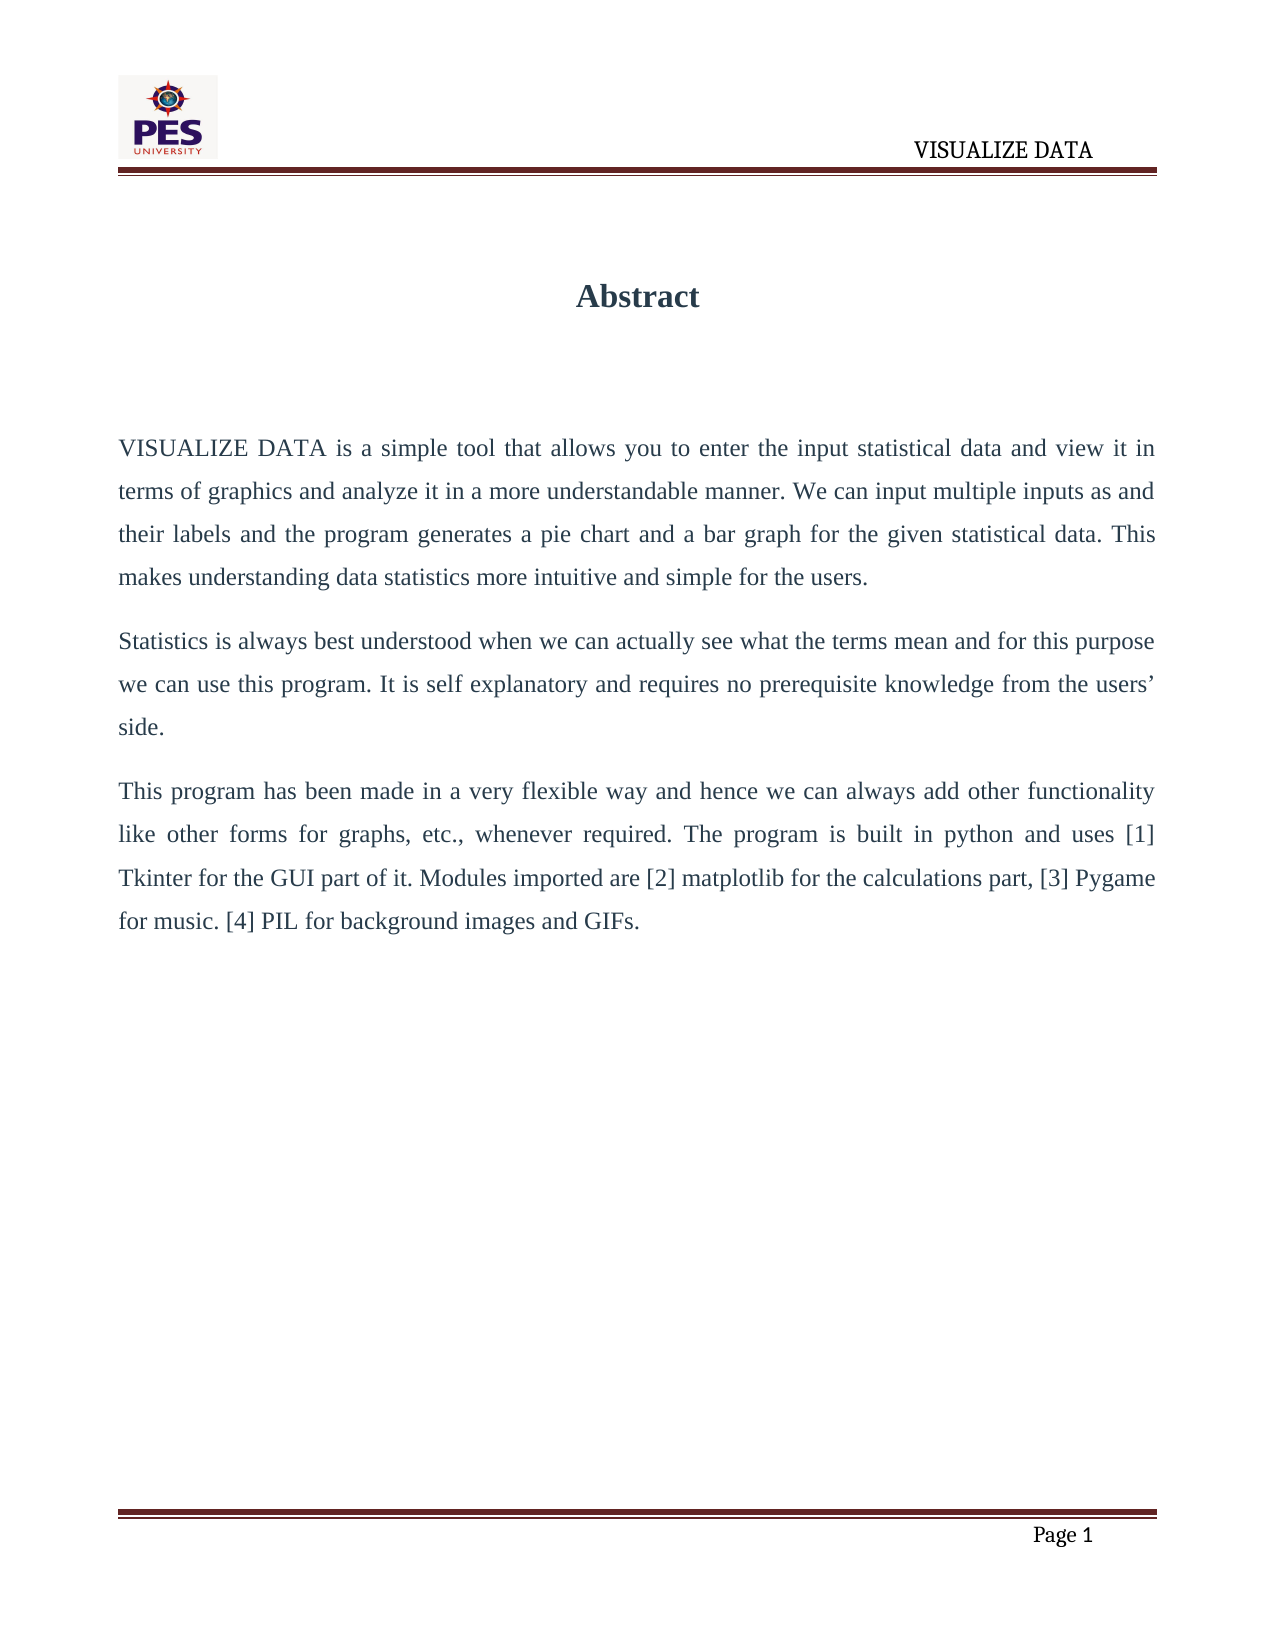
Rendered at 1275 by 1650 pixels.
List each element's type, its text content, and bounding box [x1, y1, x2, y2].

text Statistics is always best understood when we can actually see what the terms mean and for this purpose we can use this program. It is self explanatory and requires no prerequisite knowledge from the users’ side. [118, 626, 1157, 741]
picture [118, 75, 218, 159]
text Abstract [118, 276, 1157, 314]
text VISUALIZE DATA is a simple tool that allows you to enter the input statistical data and view it in terms of graphics and analyze it in a more understandable manner. We can input multiple inputs as and their labels and the program generates a pie chart and a bar graph for the given statistical data. This makes understanding data statistics more intuitive and simple for the users. [118, 433, 1157, 591]
text This program has been made in a very flexible way and hence we can always add other functionality like other forms for graphs, etc., whenever required. The program is built in python and uses [1] Tkinter for the GUI part of it. Modules imported are [2] matplotlib for the calculations part, [3] Pygame for music. [4] PIL for background images and GIFs. [118, 776, 1157, 934]
